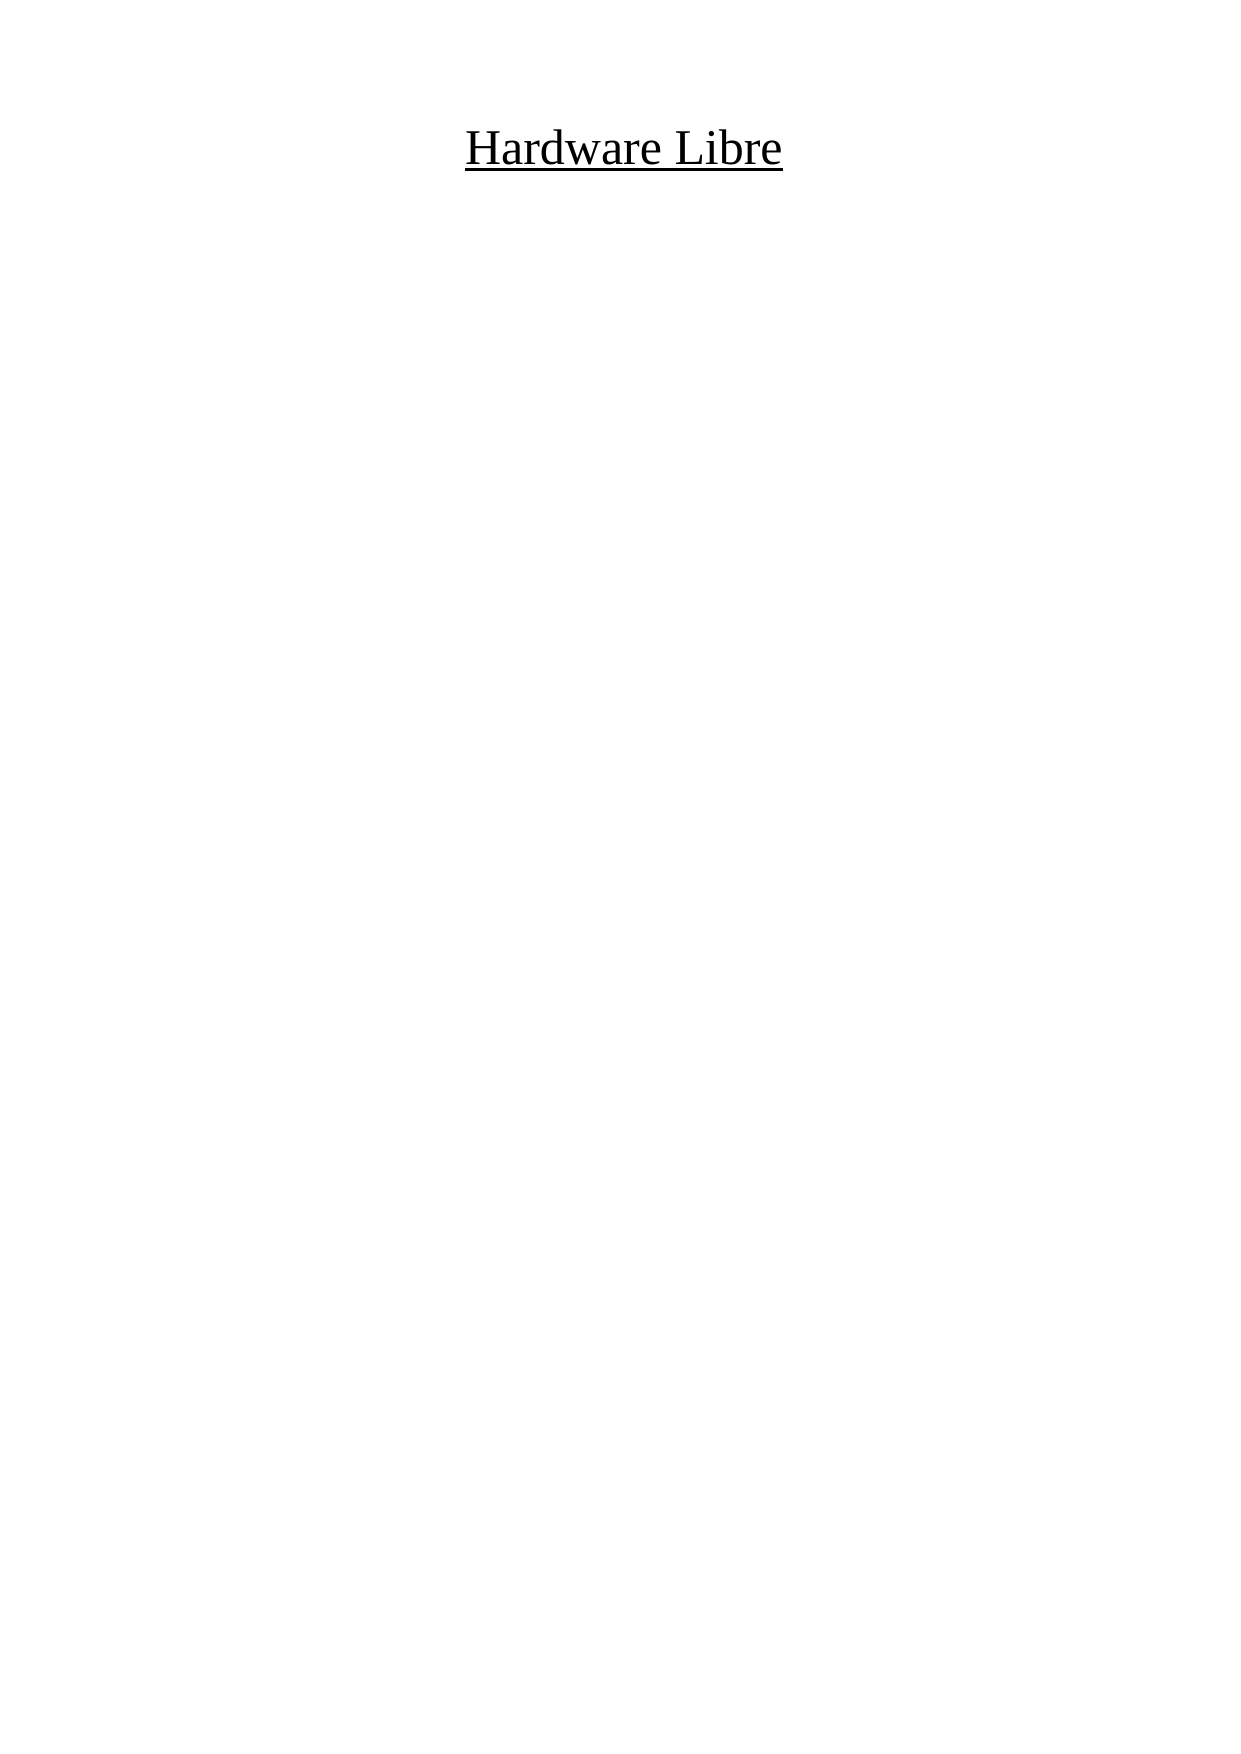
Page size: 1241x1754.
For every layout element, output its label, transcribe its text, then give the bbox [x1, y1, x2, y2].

text Hardware Libre [125, 118, 1122, 176]
